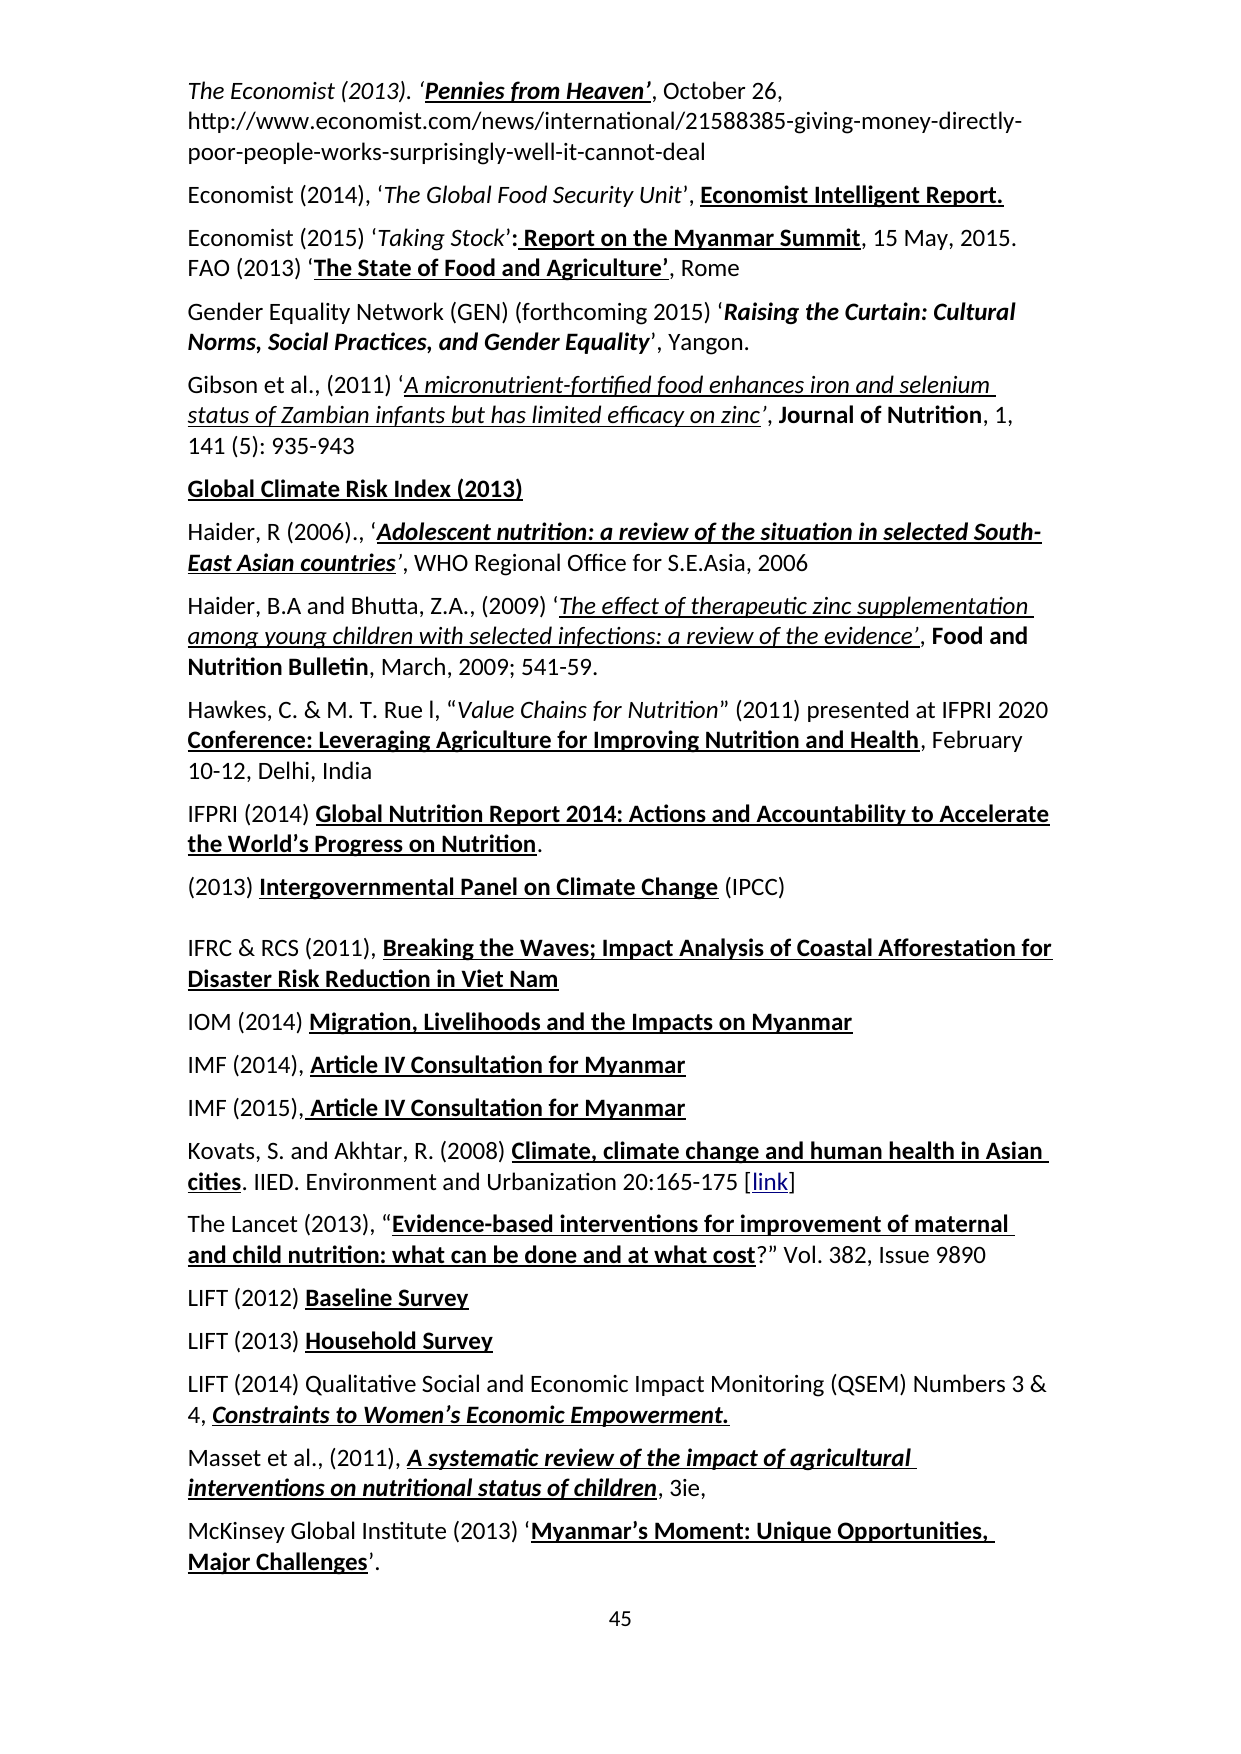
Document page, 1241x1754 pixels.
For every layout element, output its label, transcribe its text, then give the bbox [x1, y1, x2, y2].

text IFRC & RCS (2011), Breaking the Waves; Impact Analysis of Coastal Afforestation for Disaster Risk Reduction in Viet Nam [187, 932, 1053, 993]
text LIFT (2013) Household Survey [187, 1325, 1053, 1356]
text Kovats, S. and Akhtar, R. (2008) Climate, climate change and human health in Asian cities. IIED. Environment and Urbanization 20:165-175 [link] [187, 1135, 1053, 1196]
text Economist (2015) ‘Taking Stock’: Report on the Myanmar Summit, 15 May, 2015. FAO (2013) ‘The State of Food and Agriculture’, Rome [187, 222, 1053, 283]
text IFPRI (2014) Global Nutrition Report 2014: Actions and Accountability to Accelerate the World’s Progress on Nutrition. [187, 798, 1053, 859]
text Masset et al., (2011), A systematic review of the impact of agricultural interventions on nutritional status of children, 3ie, [187, 1442, 1053, 1503]
text Global Climate Risk Index (2013) [187, 473, 1053, 504]
text LIFT (2012) Baseline Survey [187, 1282, 1053, 1313]
text IMF (2015), Article IV Consultation for Myanmar [187, 1092, 1053, 1123]
text Gender Equality Network (GEN) (forthcoming 2015) ‘Raising the Curtain: Cultural Norms, Social Practices, and Gender Equality’, Yangon. [187, 296, 1053, 357]
text The Economist (2013). ‘Pennies from Heaven’, October 26, http://www.economist.com/news/international/21588385-giving-money-directly-poor-people-works-surprisingly-well-it-cannot-deal [187, 75, 1053, 167]
text (2013) Intergovernmental Panel on Climate Change (IPCC) [187, 871, 1053, 902]
text IMF (2014), Article IV Consultation for Myanmar [187, 1049, 1053, 1079]
text McKinsey Global Institute (2013) ‘Myanmar’s Moment: Unique Opportunities, Major Challenges’. [187, 1515, 1053, 1576]
text Haider, B.A and Bhutta, Z.A., (2009) ‘The effect of therapeutic zinc supplementation among young children with selected infections: a review of the evidence’, Food and Nutrition Bulletin, March, 2009; 541-59. [187, 590, 1053, 681]
text IOM (2014) Migration, Livelihoods and the Impacts on Myanmar [187, 1006, 1053, 1037]
text Economist (2014), ‘The Global Food Security Unit’, Economist Intelligent Report. [187, 179, 1053, 209]
text Hawkes, C. & M. T. Rue l, “Value Chains for Nutrition” (2011) presented at IFPRI 2020 Conference: Leveraging Agriculture for Improving Nutrition and Health, February 10-12, Delhi, India [187, 694, 1053, 785]
text Gibson et al., (2011) ‘A micronutrient-fortified food enhances iron and selenium status of Zambian infants but has limited efficacy on zinc’, Journal of Nutrition, 1, 141 (5): 935-943 [187, 369, 1053, 461]
text LIFT (2014) Qualitative Social and Economic Impact Monitoring (QSEM) Numbers 3 & 4, Constraints to Women’s Economic Empowerment. [187, 1368, 1053, 1429]
text Haider, R (2006)., ‘Adolescent nutrition: a review of the situation in selected South-East Asian countries’, WHO Regional Office for S.E.Asia, 2006 [187, 516, 1053, 577]
text The Lancet (2013), “Evidence-based interventions for improvement of maternal and child nutrition: what can be done and at what cost?” Vol. 382, Issue 9890 [187, 1209, 1053, 1270]
